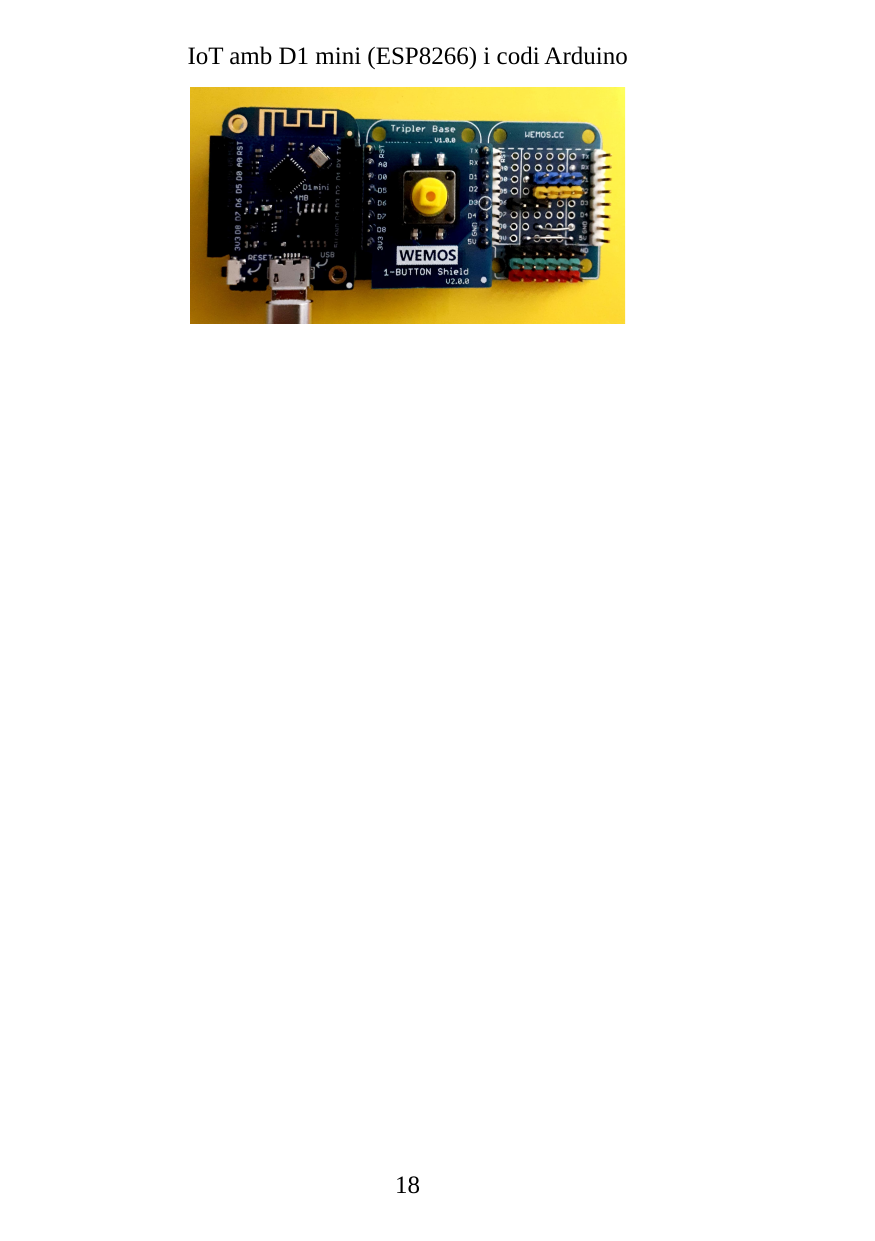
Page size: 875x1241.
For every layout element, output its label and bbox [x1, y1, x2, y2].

picture [190, 87, 625, 324]
